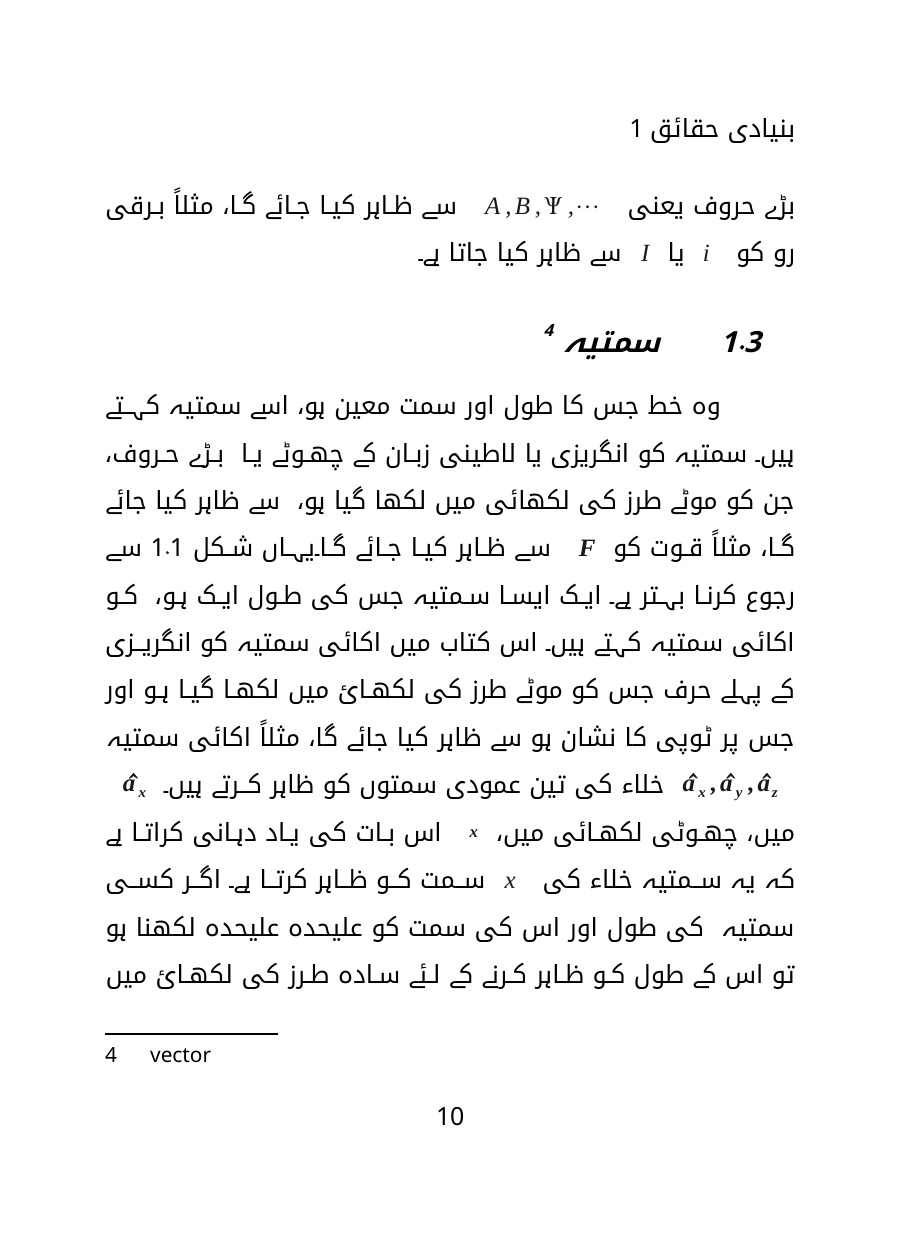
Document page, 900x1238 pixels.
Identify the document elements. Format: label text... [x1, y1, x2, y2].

text وہ متغیرہ جس کی مقدار معین ہو اسے مقداری کہتے ہیں۔ اس کتاب میں مقداری متغیرہ کو سادہ طرز کی لکھائی میں انگریزی یا لاطینی زبان کے چھوٹے حروف یعنی یا بڑے حروف یعنی سے ظاہر کیا جائے گا، مثلاً برقی رو کو یاسے ظاہر کیا جاتا ہے۔ [105, 182, 795, 277]
list vector [105, 1040, 795, 1068]
text وہ خط جس کا طول اور سمت معین ہو، اسے سمتیہ کہتے ہیں۔ سمتیہ کو انگریزی یا لاطینی زبان کے چھوٹے یا بڑے حروف، جن کو موٹے طرز کی لکھائی میں لکھا گیا ہو، سے ظاہر کیا جائے گا، مثلاً قوت کو سے ظاہر کیا جائے گا۔یہاں شکل 1.1 سے رجوع کرنا بہتر ہے۔ ایک ایسا سمتیہ جس کی طول ایک ہو، کو اکائی سمتیہ کہتے ہیں۔ اس کتاب میں اکائی سمتیہ کو انگریزی کے پہلے حرف جس کو موٹے طرز کی لکھائ میں لکھا گیا ہو اور جس پر ٹوپی کا نشان ہو سے ظاہر کیا جائے گا، مثلاً اکائی سمتیہخلاء کی تین عمودی سمتوں کو ظاہر کرتے ہیں۔میں، چھوٹی لکھائی میں، اس بات کی یاد دہانی کراتا ہے کہ یہ سمتیہ خلاء کی سمت کو ظاہر کرتا ہے۔ اگر کسی سمتیہ کی طول اور اس کی سمت کو علیحدہ علیحدہ لکھنا ہو تو اس کے طول کو ظاہر کرنے کے لئے سادہ طرز کی لکھائ میں وہی حرف استعمال کیا جائے گا جو اس سمتیہ کو ظاہر کرنے کے لئے، موٹے طرز کی لکھائی میں، استعمال کیا گیا ہو۔ یعنی سمتیہکی طول کوسے ظاہر کیا جائے گا۔ شکل میں سمتیہ کی طول، چار کے برابر ہے۔ اگر کسی سمتیہ کی سمت میں ایک اکائی سمتیہ بنایا جائے تو یہ اکائی سمتیہ اس سمتیہ کی سمت کو ظاہر کرتا ہے۔جیسے پہلے ذکر ہوا ہے ایسے اکائی سمتیہ کو انگریزی کے پہلے حرف، جس کو موٹے طرز کی لکھائ میں لکھا گیا ہو اور جس پر ٹوپی کا نشان ہو، سے ظاہر کیا جائے گا یعنی سمتیہکی سمت کوسے ظاہر کیا جائے گا۔یہاں، چھوٹی لکھائی میں ، اس بات کی یاد دہانی کراتا ہے کہ یہ اکائی سمتیہ کی سمت کو ظاہر کر رہا ہے۔ شکل میں چونکہ قوت دائیں جانب کو ہے لہٰذا اور برابر ہیں۔ [105, 382, 795, 999]
subtitle سمتیہ [105, 315, 720, 370]
